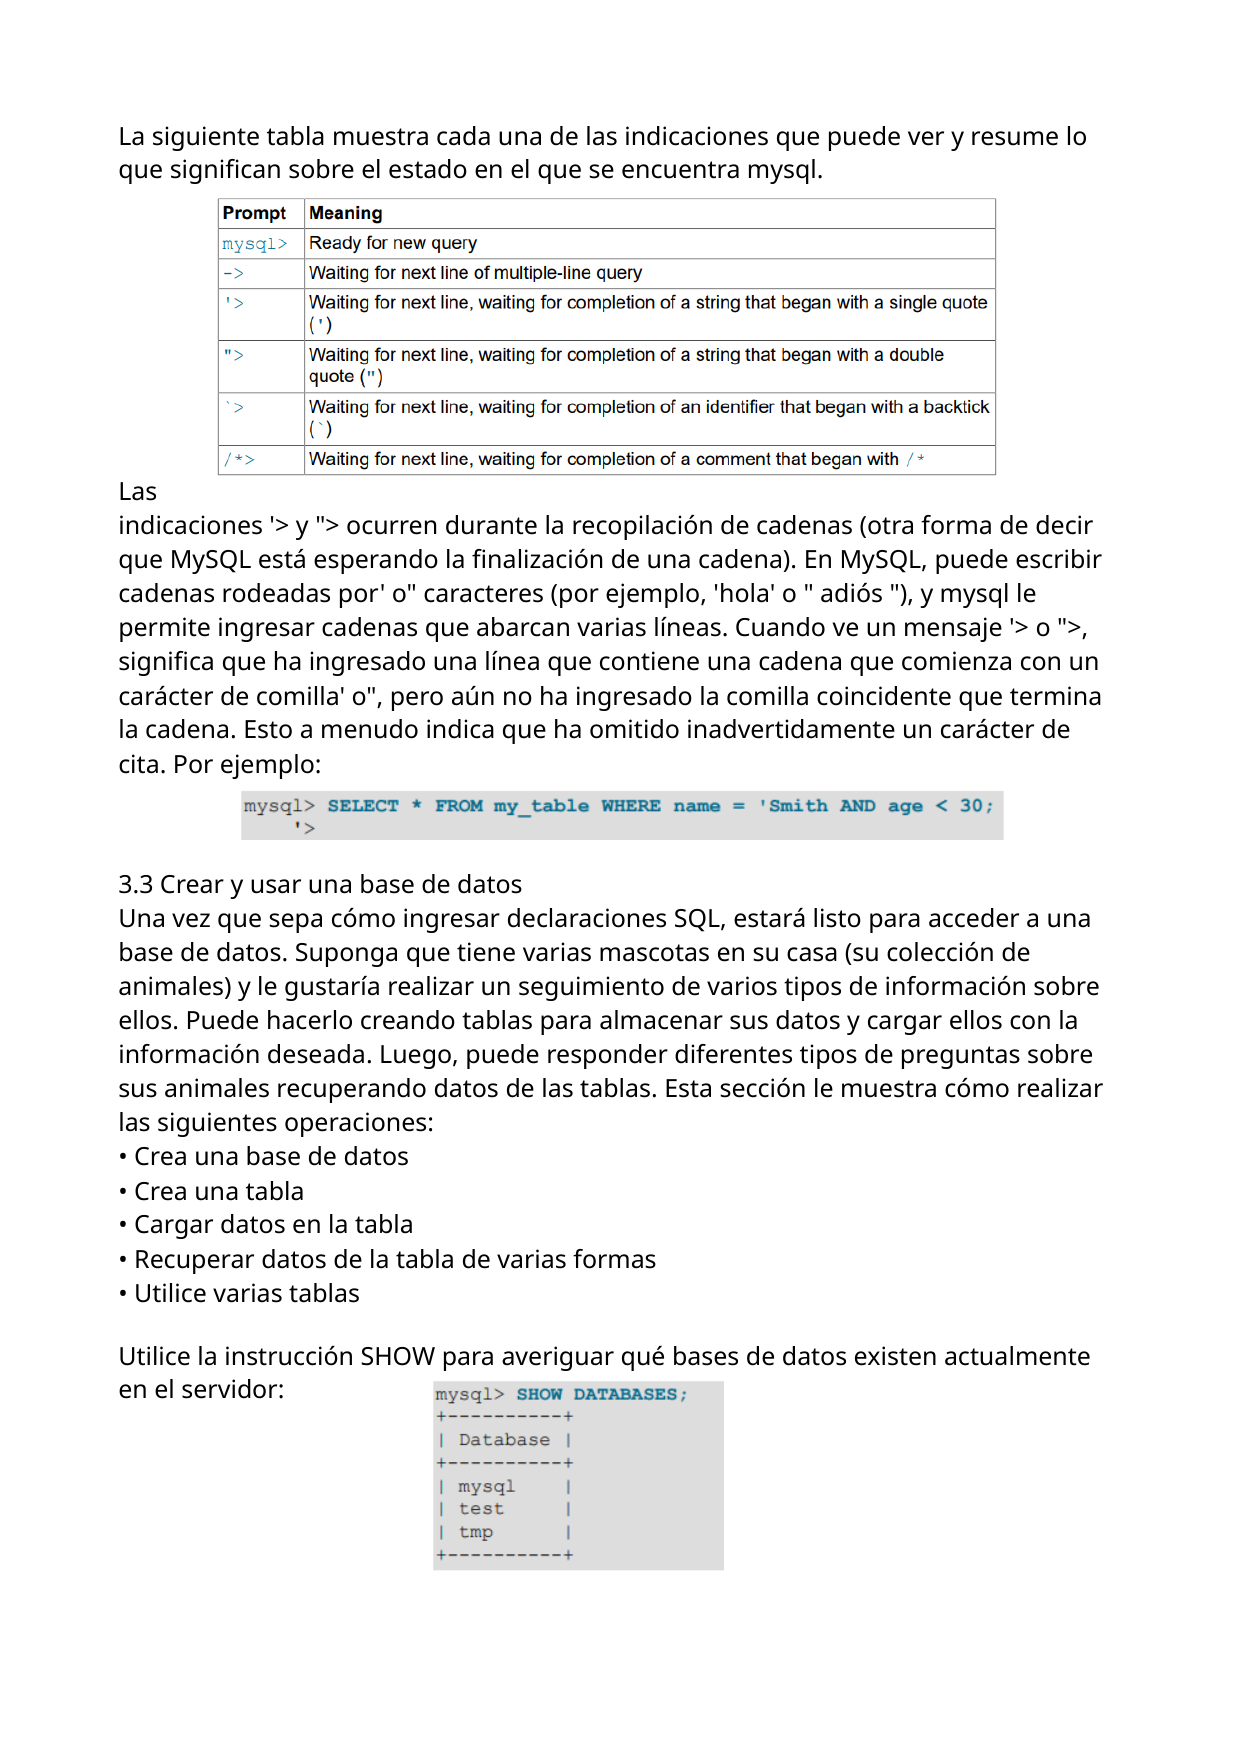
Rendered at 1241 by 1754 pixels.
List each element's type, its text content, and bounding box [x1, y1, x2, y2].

text • Utilice varias tablas [118, 1275, 1122, 1309]
text • Crea una tabla [118, 1173, 1122, 1207]
text 3.3 Crear y usar una base de datos [118, 867, 1122, 901]
text Utilice la instrucción SHOW para averiguar qué bases de datos existen actualmente en el servidor: [118, 1338, 1122, 1406]
text Las indicaciones '> y "> ocurren durante la recopilación de cadenas (otra forma de decir que MySQL está esperando la finalización de una cadena). En MySQL, puede escribir cadenas rodeadas por' o" caracteres (por ejemplo, 'hola' o " adiós "), y mysql le permite ingresar cadenas que abarcan varias líneas. Cuando ve un mensaje '> o ">, significa que ha ingresado una línea que contiene una cadena que comienza con un carácter de comilla' o", pero aún no ha ingresado la comilla coincidente que termina la cadena. Esto a menudo indica que ha omitido inadvertidamente un carácter de cita. Por ejemplo: [118, 474, 1122, 780]
text • Cargar datos en la tabla [118, 1207, 1122, 1241]
text • Crea una base de datos [118, 1139, 1122, 1173]
text • Recuperar datos de la tabla de varias formas [118, 1241, 1122, 1275]
text Una vez que sepa cómo ingresar declaraciones SQL, estará listo para acceder a una base de datos. Suponga que tiene varias mascotas en su casa (su colección de animales) y le gustaría realizar un seguimiento de varios tipos de información sobre ellos. Puede hacerlo creando tablas para almacenar sus datos y cargar ellos con la información deseada. Luego, puede responder diferentes tipos de preguntas sobre sus animales recuperando datos de las tablas. Esta sección le muestra cómo realizar las siguientes operaciones: [118, 901, 1122, 1139]
text La siguiente tabla muestra cada una de las indicaciones que puede ver y resume lo que significan sobre el estado en el que se encuentra mysql. [118, 118, 1122, 186]
